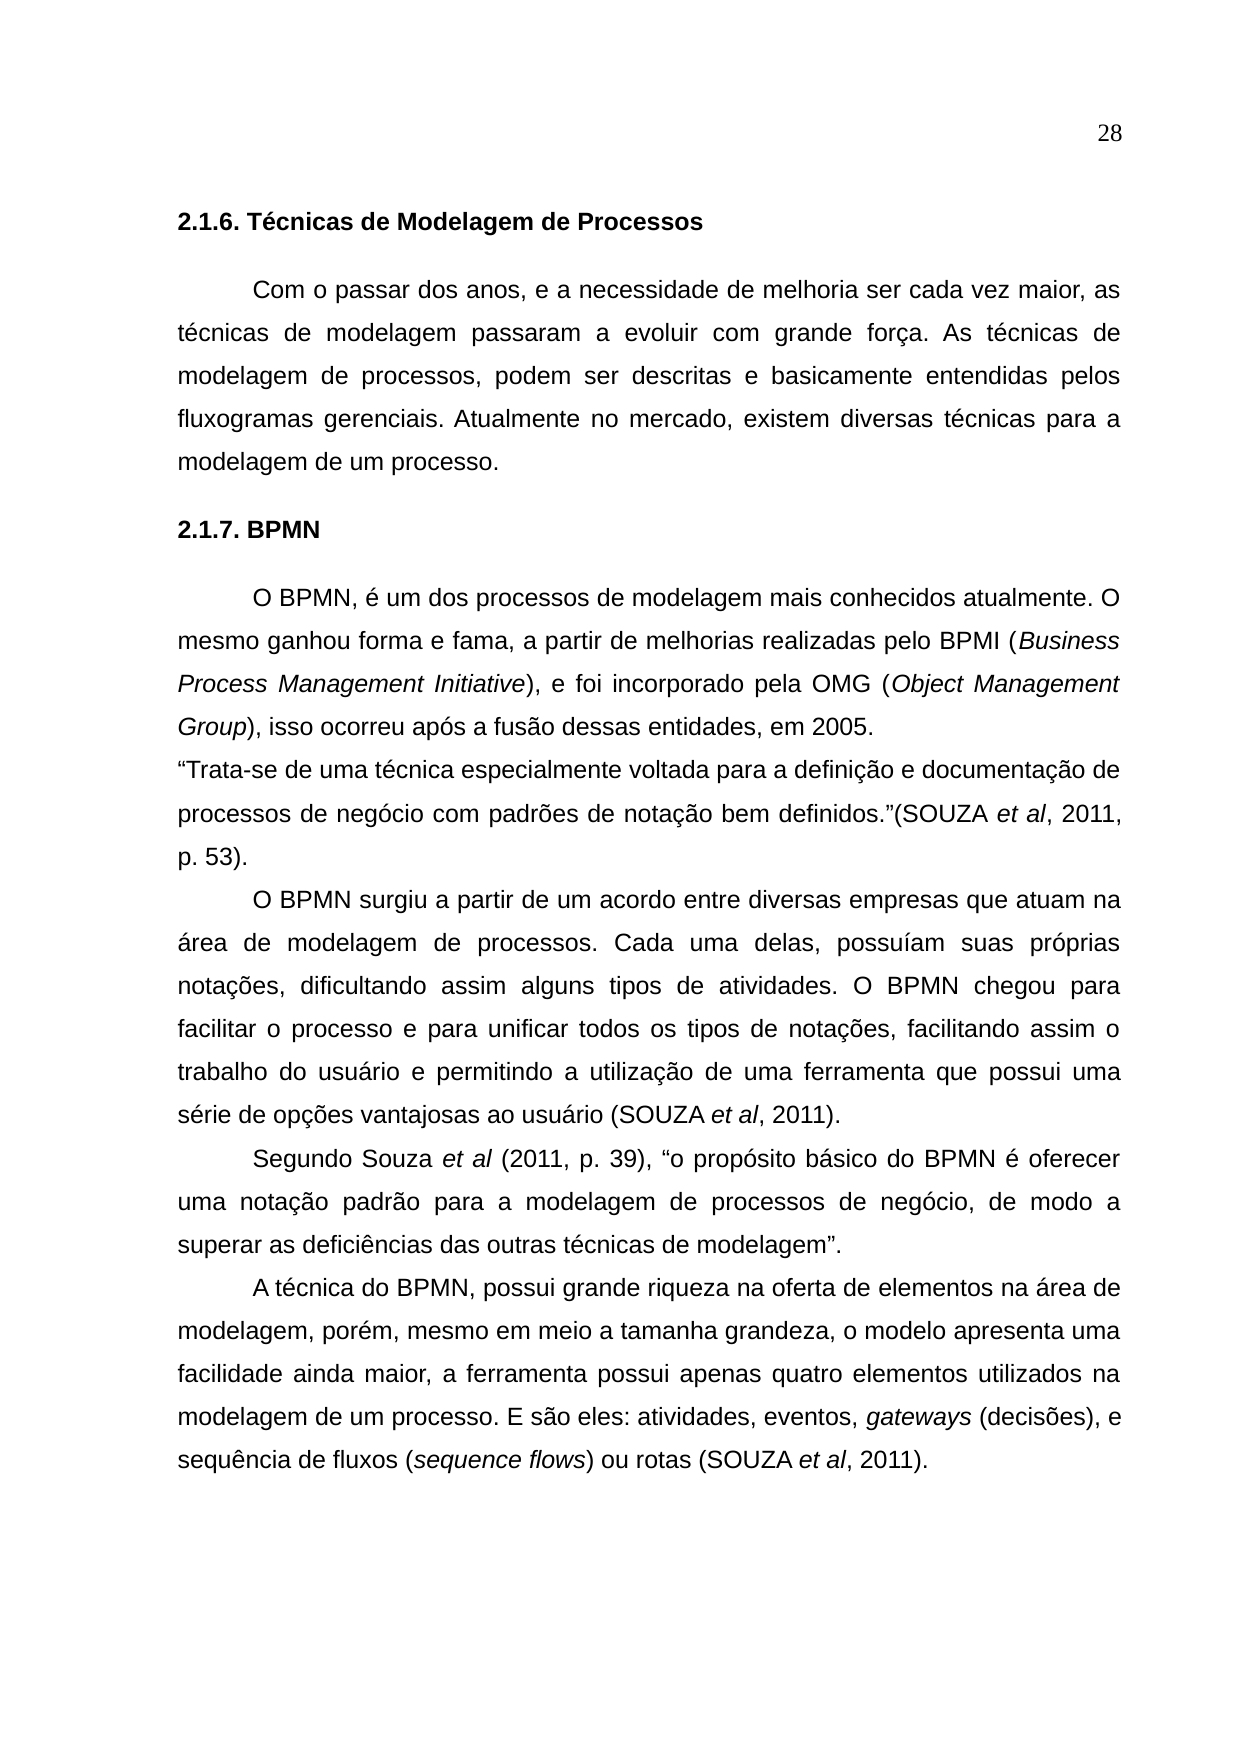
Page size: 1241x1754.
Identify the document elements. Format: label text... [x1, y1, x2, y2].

subtitle 2.1.7. BPMN [177, 515, 1122, 544]
subtitle 2.1.6. Técnicas de Modelagem de Processos [177, 207, 1122, 235]
text Com o passar dos anos, e a necessidade de melhoria ser cada vez maior, as técnicas de modelagem passaram a evoluir com grande força. As técnicas de modelagem de processos, podem ser descritas e basicamente entendidas pelos fluxogramas gerenciais. Atualmente no mercado, existem diversas técnicas para a modelagem de um processo. [177, 274, 1122, 476]
text O BPMN surgiu a partir de um acordo entre diversas empresas que atuam na área de modelagem de processos. Cada uma delas, possuíam suas próprias notações, dificultando assim alguns tipos de atividades. O BPMN chegou para facilitar o processo e para unificar todos os tipos de notações, facilitando assim o trabalho do usuário e permitindo a utilização de uma ferramenta que possui uma série de opções vantajosas ao usuário (SOUZA et al, 2011). [177, 885, 1122, 1129]
text A técnica do BPMN, possui grande riqueza na oferta de elementos na área de modelagem, porém, mesmo em meio a tamanha grandeza, o modelo apresenta uma facilidade ainda maior, a ferramenta possui apenas quatro elementos utilizados na modelagem de um processo. E são eles: atividades, eventos, gateways (decisões), e sequência de fluxos (sequence flows) ou rotas (SOUZA et al, 2011). [177, 1273, 1122, 1474]
text Segundo Souza et al (2011, p. 39), “o propósito básico do BPMN é oferecer uma notação padrão para a modelagem de processos de negócio, de modo a superar as deficiências das outras técnicas de modelagem”. [177, 1143, 1122, 1258]
text O BPMN, é um dos processos de modelagem mais conhecidos atualmente. O mesmo ganhou forma e fama, a partir de melhorias realizadas pelo BPMI (Business Process Management Initiative), e foi incorporado pela OMG (Object Management Group), isso ocorreu após a fusão dessas entidades, em 2005. [177, 583, 1122, 741]
text “Trata-se de uma técnica especialmente voltada para a definição e documentação de processos de negócio com padrões de notação bem definidos.”(SOUZA et al, 2011, p. 53). [177, 755, 1122, 870]
